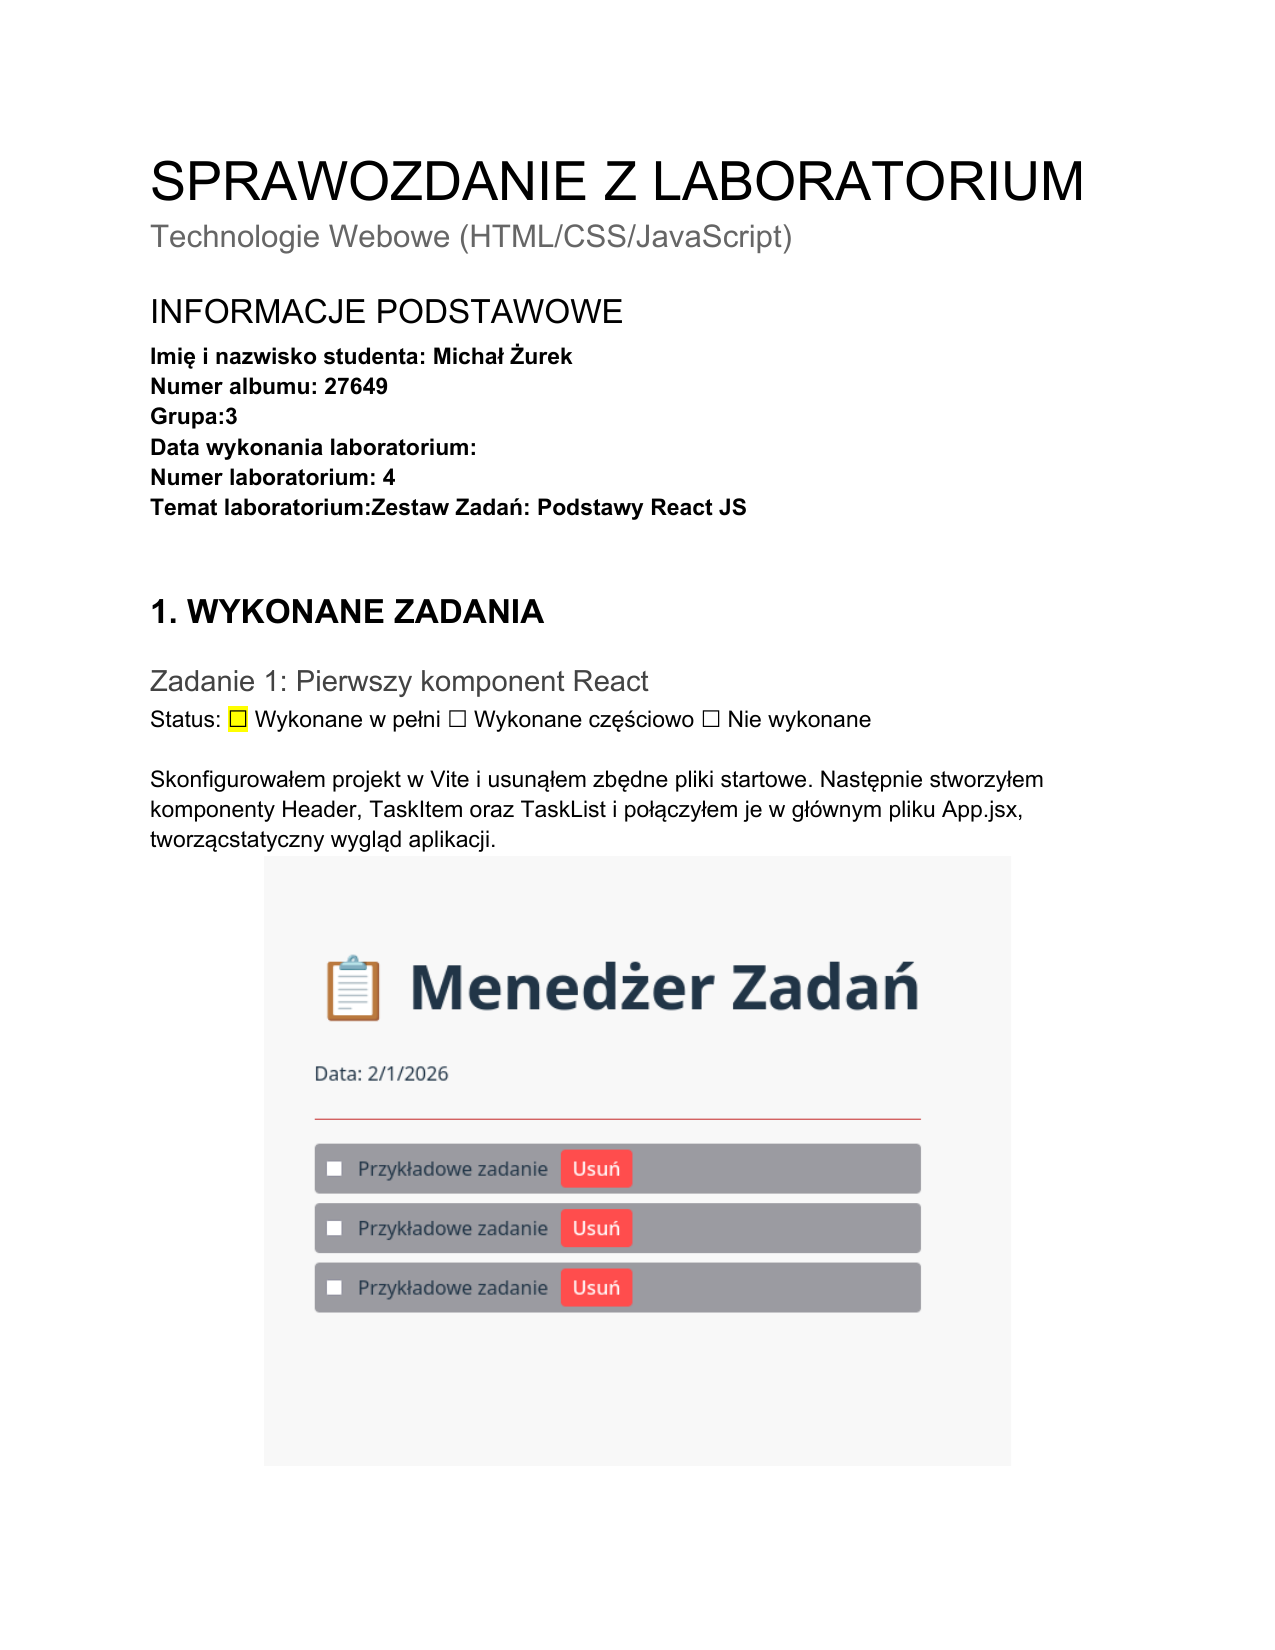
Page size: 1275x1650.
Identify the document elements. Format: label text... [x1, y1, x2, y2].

subtitle INFORMACJE PODSTAWOWE [150, 292, 1125, 330]
title SPRAWOZDANIE Z LABORATORIUM [150, 150, 1125, 212]
text Numer albumu: 27649 [150, 373, 1125, 399]
subtitle 1. WYKONANE ZADANIA [150, 592, 1125, 630]
subtitle Zadanie 1: Pierwszy komponent React [150, 664, 1125, 697]
subtitle Technologie Webowe (HTML/CSS/JavaScript) [150, 218, 1125, 254]
text Temat laboratorium:Zestaw Zadań: Podstawy React JS [150, 494, 1125, 520]
text Data wykonania laboratorium: [150, 433, 1125, 460]
text Status: ☐ Wykonane w pełni ☐ Wykonane częściowo ☐ Nie wykonane [150, 706, 1125, 732]
text Grupa:3 [150, 403, 1125, 430]
picture [264, 856, 1012, 1466]
text Numer laboratorium: 4 [150, 464, 1125, 490]
text Imię i nazwisko studenta: Michał Żurek [150, 343, 1125, 369]
text Skonfigurowałem projekt w Vite i usunąłem zbędne pliki startowe. Następnie stworzyłem komponenty Header, TaskItem oraz TaskList i połączyłem je w głównym pliku App.jsx, tworzącstatyczny wygląd aplikacji. [150, 766, 1125, 853]
